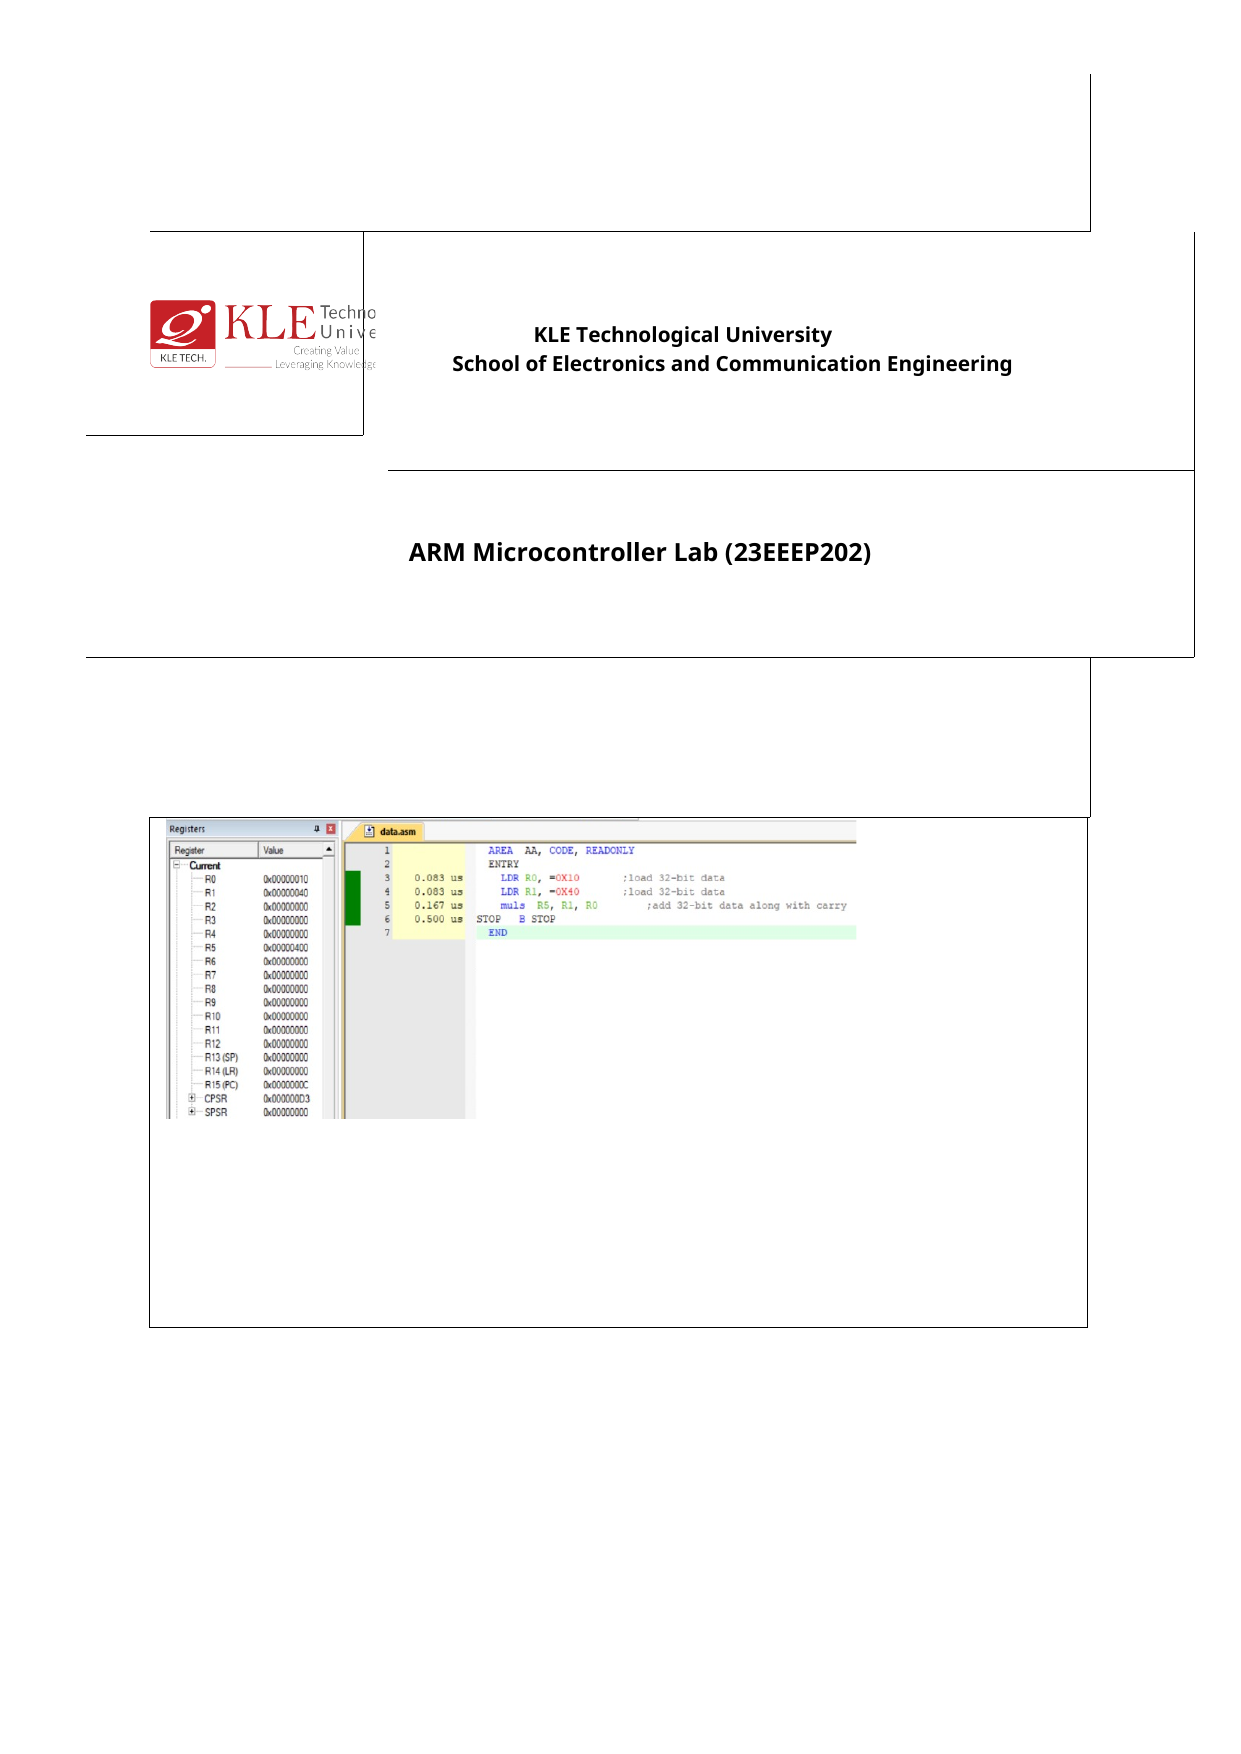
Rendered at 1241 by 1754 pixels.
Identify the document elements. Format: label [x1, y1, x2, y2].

table_header [150, 818, 1087, 1327]
